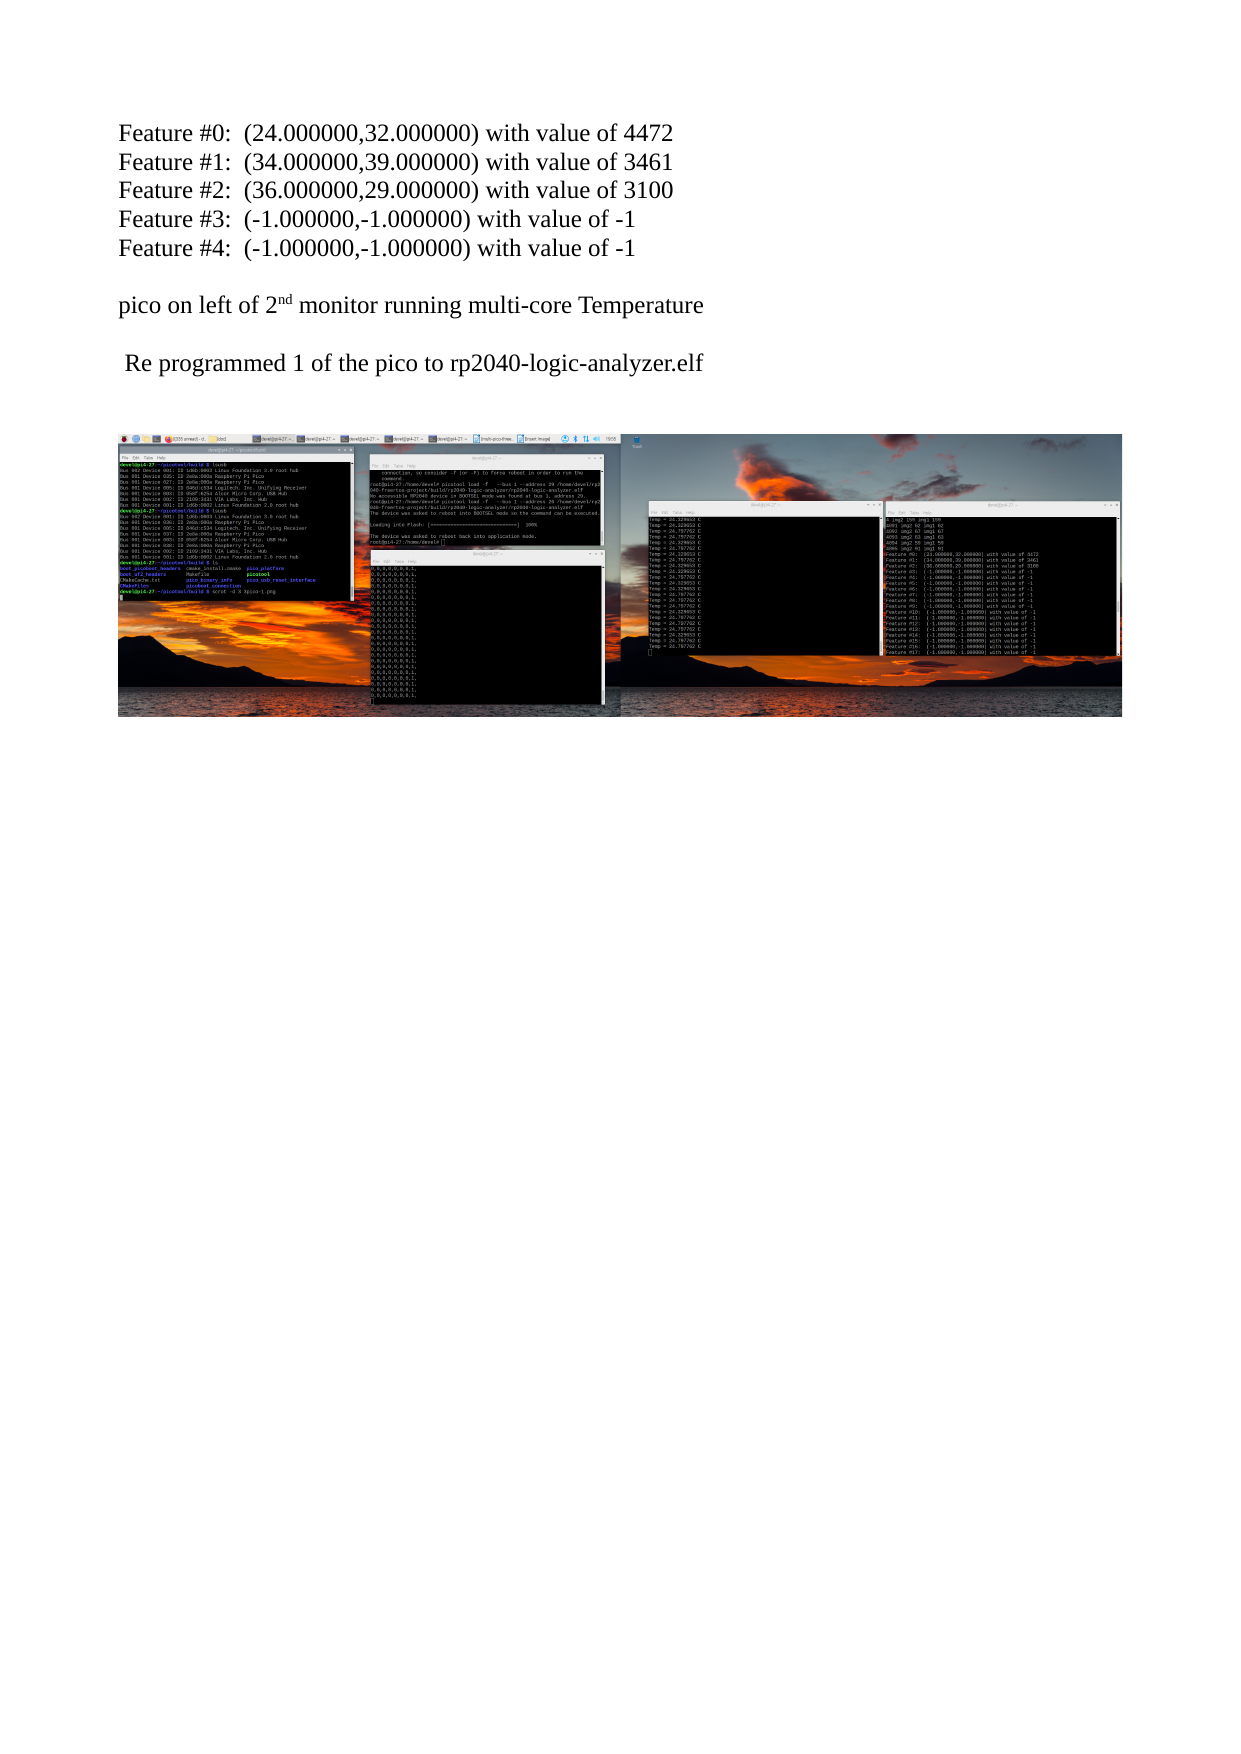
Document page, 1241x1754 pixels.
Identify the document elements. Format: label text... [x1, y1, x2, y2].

picture [118, 434, 1123, 717]
text Feature #4: (-1.000000,-1.000000) with value of -1 [118, 233, 1122, 262]
text Feature #1: (34.000000,39.000000) with value of 3461 [118, 147, 1122, 176]
text pico on left of 2nd monitor running multi-core Temperature [118, 291, 1122, 319]
text Feature #3: (-1.000000,-1.000000) with value of -1 [118, 204, 1122, 233]
text Feature #2: (36.000000,29.000000) with value of 3100 [118, 176, 1122, 204]
text Re programmed 1 of the pico to rp2040-logic-analyzer.elf [118, 348, 1122, 377]
text Feature #0: (24.000000,32.000000) with value of 4472 [118, 118, 1122, 147]
